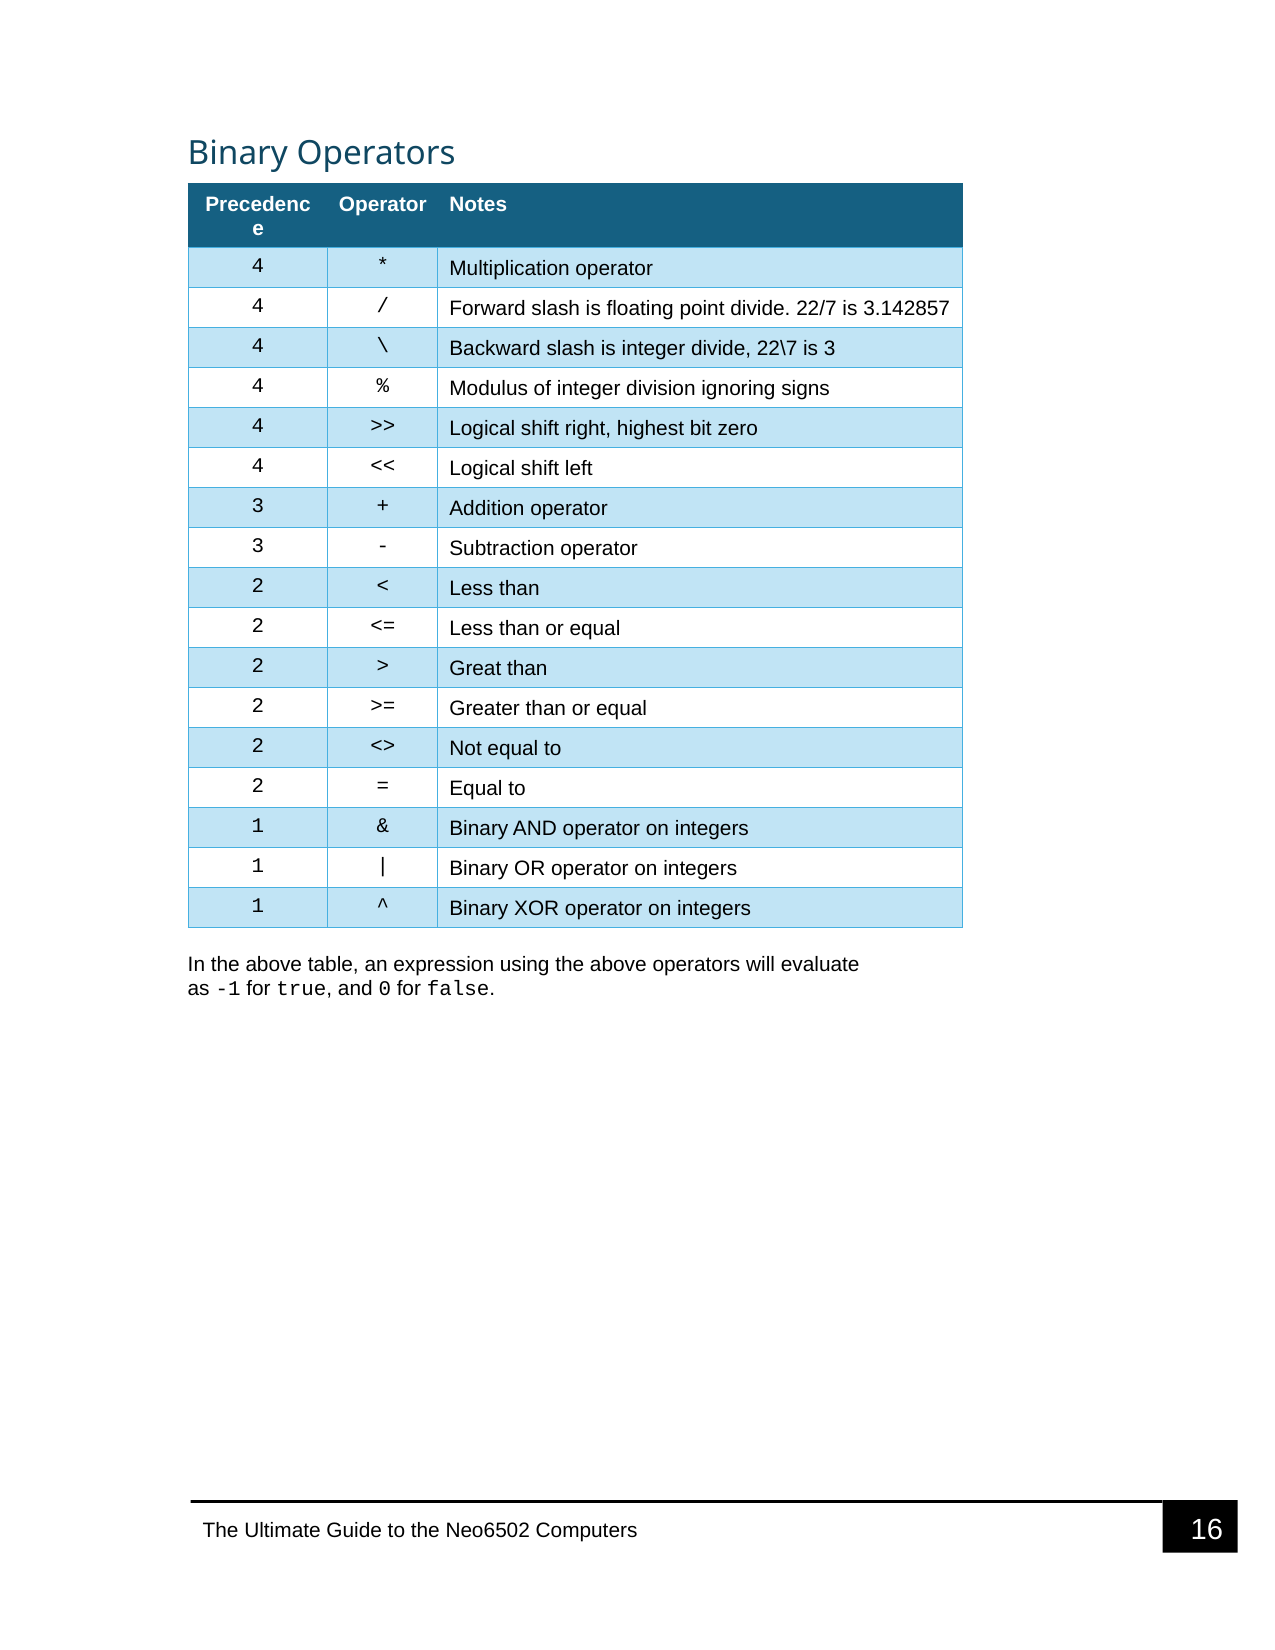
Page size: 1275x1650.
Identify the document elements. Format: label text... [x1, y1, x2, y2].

table_cell = [328, 768, 437, 807]
table_cell - [328, 528, 437, 567]
table_cell < [328, 568, 437, 607]
table_cell | [328, 848, 437, 887]
table_cell Modulus of integer division ignoring signs [438, 368, 962, 407]
table_cell Backward slash is integer divide, 22\7 is 3 [438, 328, 962, 367]
table_cell Logical shift left [438, 448, 962, 487]
table_cell 2 [189, 648, 327, 687]
table_cell * [328, 248, 437, 287]
table_cell <> [328, 728, 437, 767]
table_header Notes [438, 184, 962, 247]
table_cell <= [328, 608, 437, 647]
table_cell 1 [189, 808, 327, 847]
table_cell Addition operator [438, 488, 962, 527]
table_cell > [328, 648, 437, 687]
table_cell Subtraction operator [438, 528, 962, 567]
table_cell Multiplication operator [438, 248, 962, 287]
table_cell 4 [189, 328, 327, 367]
table_cell 1 [189, 888, 327, 927]
table_cell >= [328, 688, 437, 727]
table_cell 2 [189, 608, 327, 647]
table_cell 4 [189, 368, 327, 407]
table_header Operator [328, 184, 437, 247]
table_cell 2 [189, 568, 327, 607]
table_cell & [328, 808, 437, 847]
table_cell 3 [189, 488, 327, 527]
table_cell ^ [328, 888, 437, 927]
table_cell Logical shift right, highest bit zero [438, 408, 962, 447]
table_cell << [328, 448, 437, 487]
table_cell Binary XOR operator on integers [438, 888, 962, 927]
table_cell / [328, 288, 437, 327]
table_cell 1 [189, 848, 327, 887]
text In the above table, an expression using the above operators will evaluate as -1 for true, and 0 for false. [187, 952, 1162, 1002]
subtitle Binary Operators [187, 129, 1162, 174]
table_cell Great than [438, 648, 962, 687]
table_cell >> [328, 408, 437, 447]
table_cell % [328, 368, 437, 407]
table_cell 4 [189, 288, 327, 327]
table_cell 3 [189, 528, 327, 567]
table_cell 4 [189, 248, 327, 287]
table_cell Less than [438, 568, 962, 607]
table_cell 2 [189, 688, 327, 727]
table_cell 4 [189, 408, 327, 447]
table_cell Binary AND operator on integers [438, 808, 962, 847]
table_cell Equal to [438, 768, 962, 807]
table_cell Binary OR operator on integers [438, 848, 962, 887]
table_cell \ [328, 328, 437, 367]
table_cell 2 [189, 768, 327, 807]
table_cell 2 [189, 728, 327, 767]
table_cell Greater than or equal [438, 688, 962, 727]
table_cell Less than or equal [438, 608, 962, 647]
table_cell Forward slash is floating point divide. 22/7 is 3.142857 [438, 288, 962, 327]
table_cell 4 [189, 448, 327, 487]
table_header Precedence [189, 184, 327, 247]
table_cell Not equal to [438, 728, 962, 767]
table_cell + [328, 488, 437, 527]
